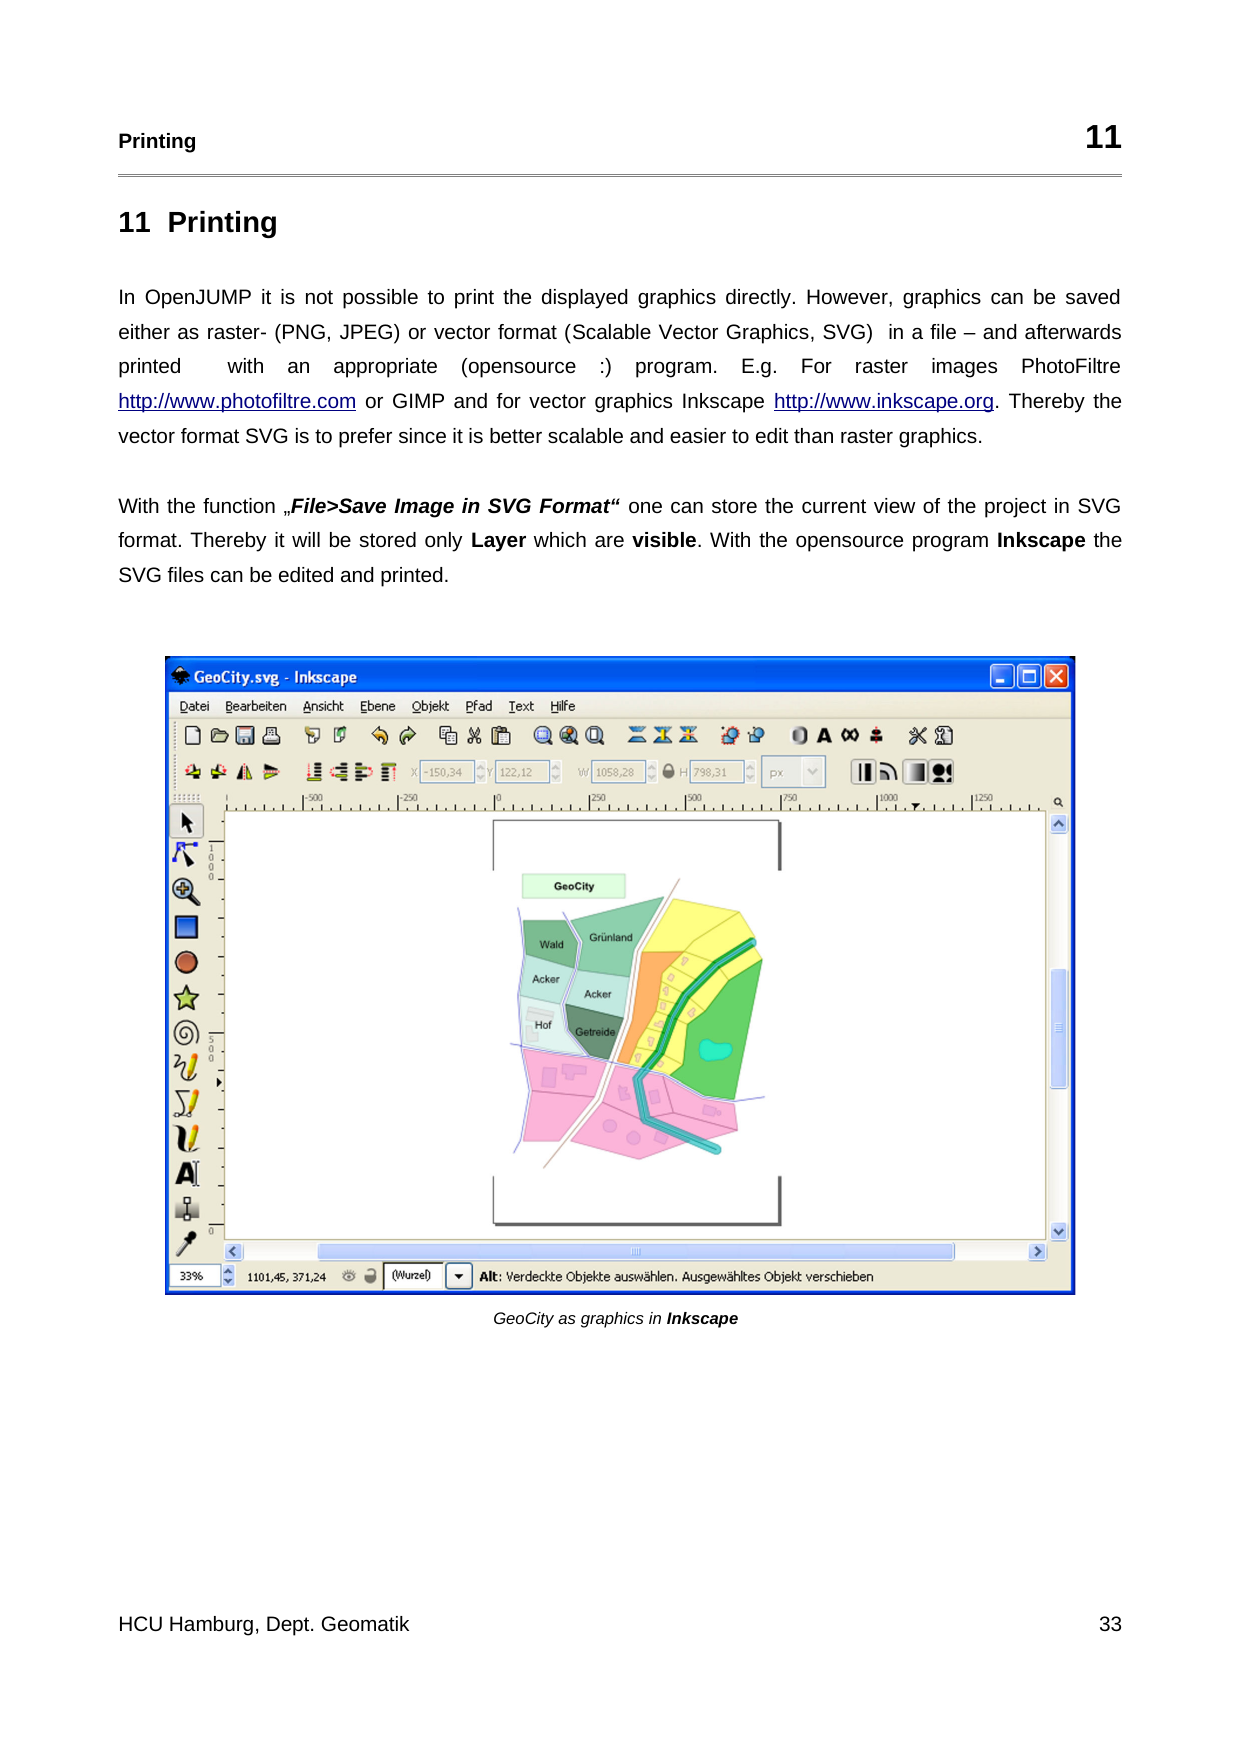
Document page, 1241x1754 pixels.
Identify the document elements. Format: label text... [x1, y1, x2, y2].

text With the function „File>Save Image in SVG Format“ one can store the current view of the project in SVG format. Thereby it will be stored only Layer which are visible. With the opensource program Inkscape the SVG files can be edited and printed. [118, 494, 1122, 587]
subtitle Printing [118, 206, 1122, 238]
text In OpenJUMP it is not possible to print the displayed graphics directly. However, graphics can be saved either as raster- (PNG, JPEG) or vector format (Scalable Vector Graphics, SVG) in a file – and afterwards printed with an appropriate (opensource :) program. E.g. For raster images PhotoFiltre http://www.photofiltre.com or GIMP and for vector graphics Inkscape http://www.inkscape.org. Thereby the vector format SVG is to prefer since it is better scalable and easier to edit than raster graphics. [118, 286, 1122, 448]
picture [165, 656, 1076, 1295]
text GeoCity as graphics in Inkscape [118, 668, 1122, 1329]
